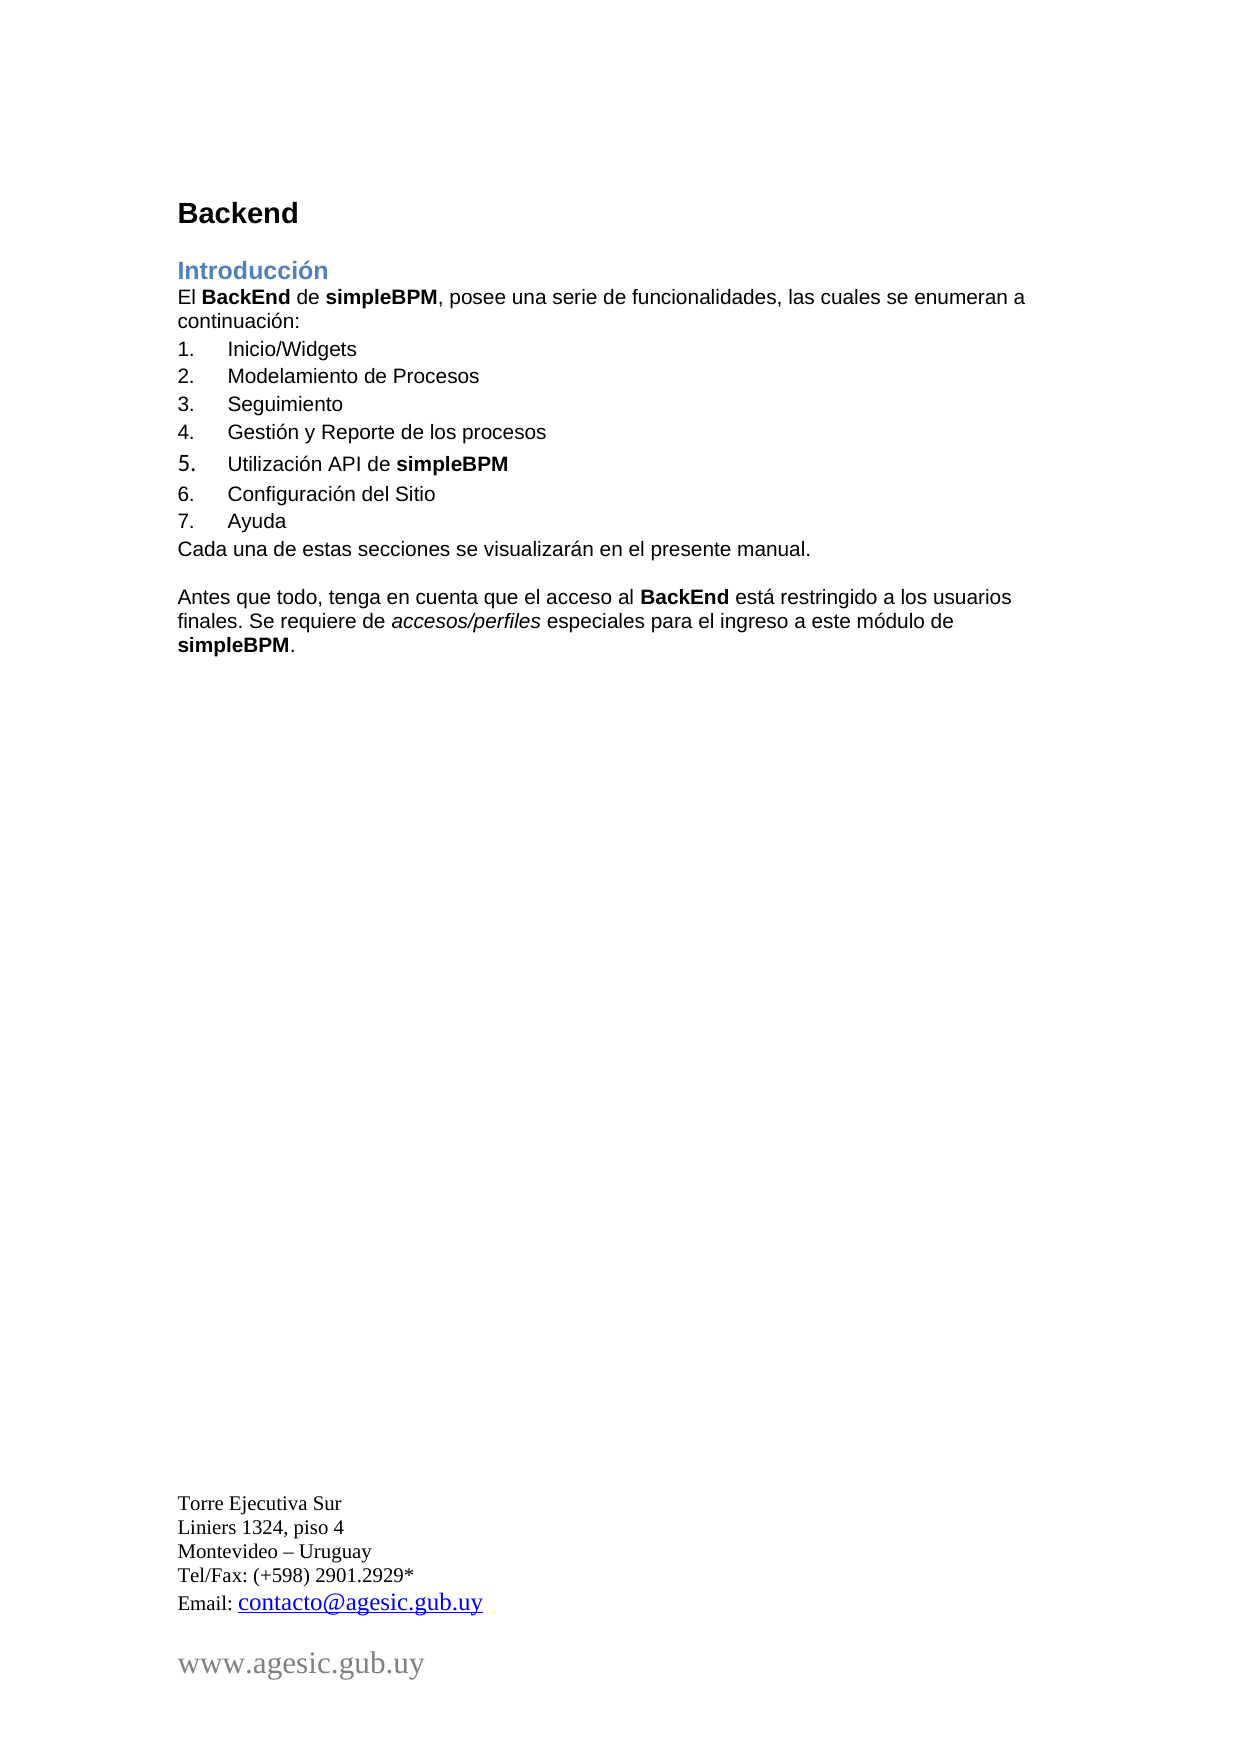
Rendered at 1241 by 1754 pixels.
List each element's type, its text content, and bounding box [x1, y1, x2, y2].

list Modelamiento de Procesos [177, 364, 1063, 388]
list Ayuda [177, 509, 1063, 533]
list Utilización API de simpleBPM [177, 447, 1063, 478]
subtitle Backend [177, 197, 1063, 230]
list Inicio/Widgets [177, 336, 1063, 360]
text El BackEnd de simpleBPM, posee una serie de funcionalidades, las cuales se enumeran a continuación: [177, 285, 1063, 333]
subtitle Introducción [177, 256, 1063, 285]
list Seguimiento [177, 392, 1063, 416]
text Antes que todo, tenga en cuenta que el acceso al BackEnd está restringido a los usuarios finales. Se requiere de accesos/perfiles especiales para el ingreso a este módulo de simpleBPM. [177, 585, 1063, 657]
list Gestión y Reporte de los procesos [177, 419, 1063, 443]
text Cada una de estas secciones se visualizarán en el presente manual. [177, 537, 1063, 561]
list Configuración del Sitio [177, 481, 1063, 505]
